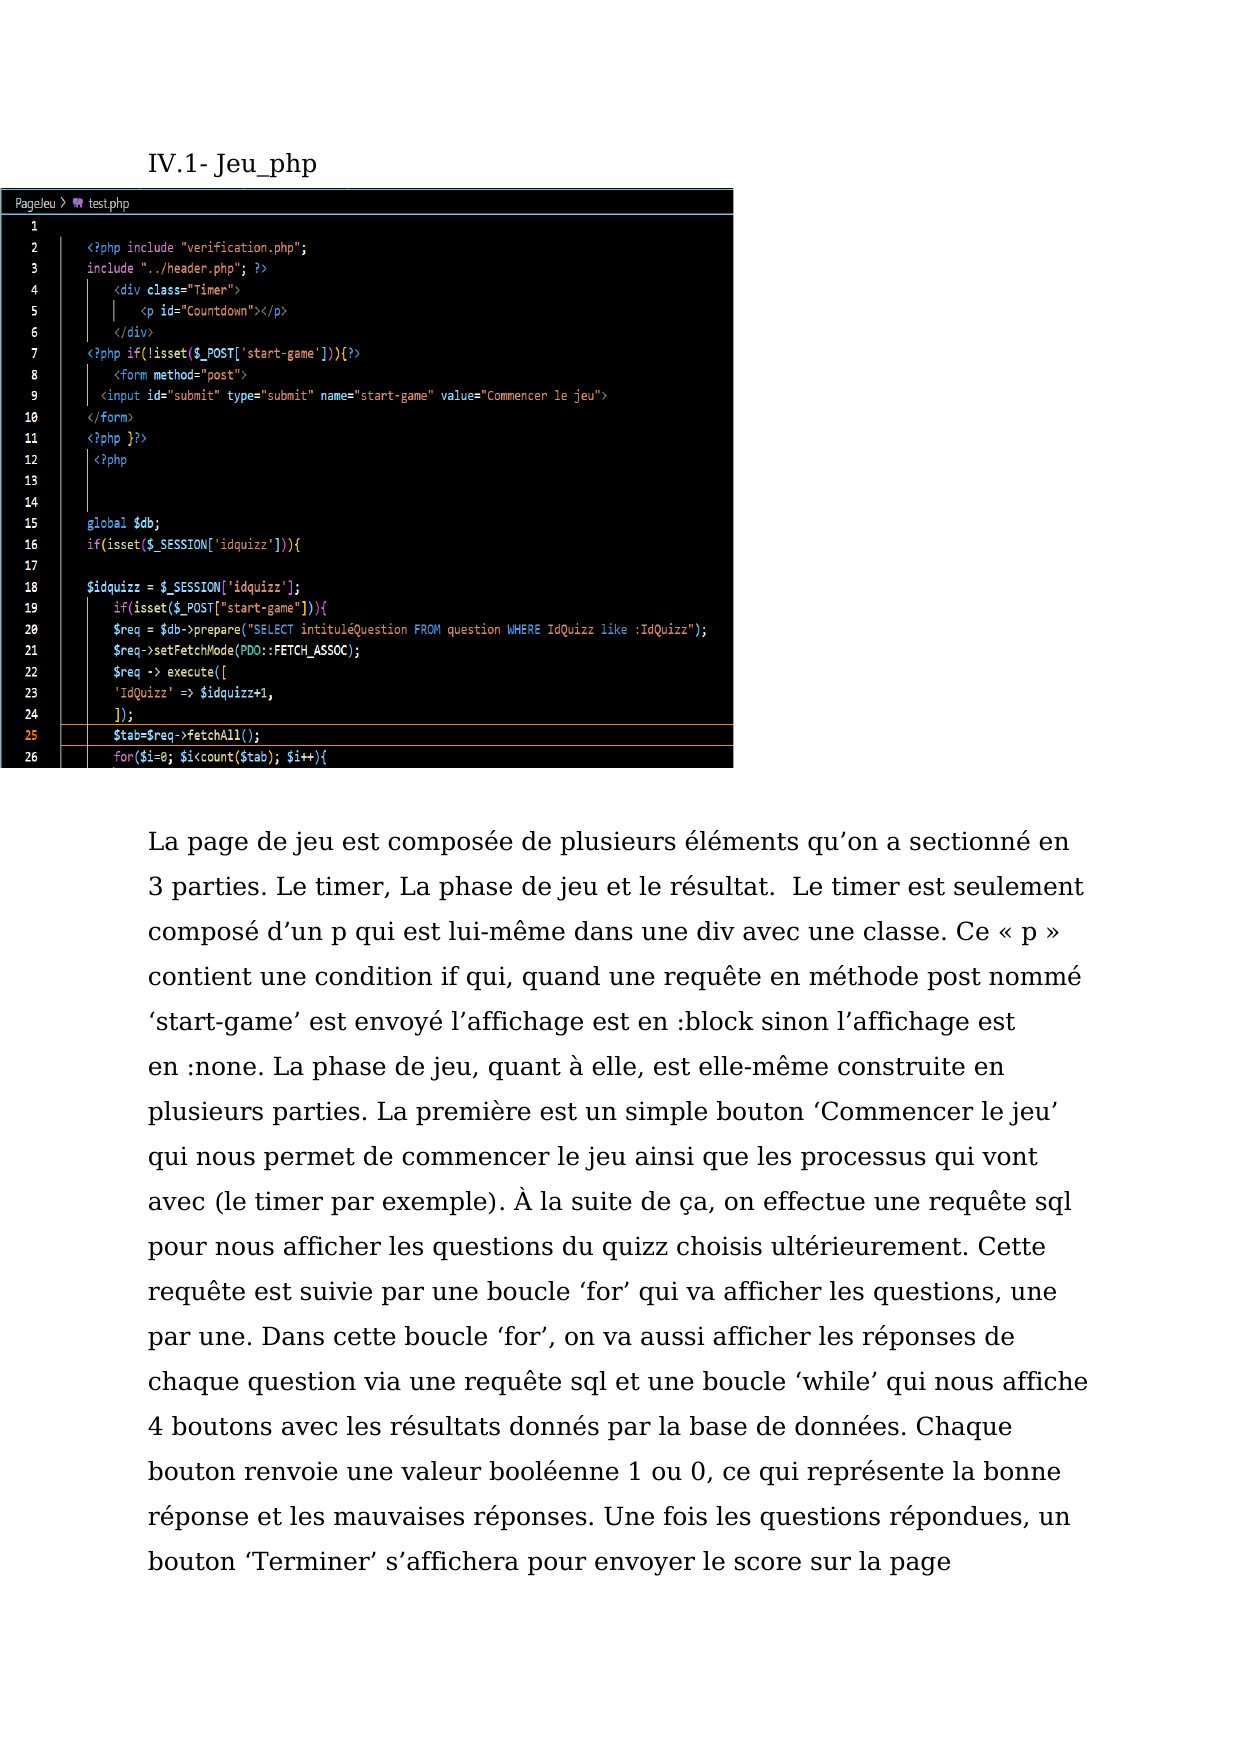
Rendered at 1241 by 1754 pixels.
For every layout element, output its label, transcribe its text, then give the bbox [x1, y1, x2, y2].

text IV.1- Jeu_php [148, 148, 1093, 178]
text La page de jeu est composée de plusieurs éléments qu’on a sectionné en 3 parties. Le timer, La phase de jeu et le résultat. Le timer est seulement composé d’un p qui est lui-même dans une div avec une classe. Ce « p » contient une condition if qui, quand une requête en méthode post nommé ‘start-game’ est envoyé l’affichage est en :block sinon l’affichage est en :none. La phase de jeu, quant à elle, est elle-même construite en plusieurs parties. La première est un simple bouton ‘Commencer le jeu’ qui nous permet de commencer le jeu ainsi que les processus qui vont avec (le timer par exemple). À la suite de ça, on effectue une requête sql pour nous afficher les questions du quizz choisis ultérieurement. Cette requête est suivie par une boucle ‘for’ qui va afficher les questions, une par une. Dans cette boucle ‘for’, on va aussi afficher les réponses de chaque question via une requête sql et une boucle ‘while’ qui nous affiche 4 boutons avec les résultats donnés par la base de données. Chaque bouton renvoie une valeur booléenne 1 ou 0, ce qui représente la bonne réponse et les mauvaises réponses. Une fois les questions répondues, un bouton ‘Terminer’ s’affichera pour envoyer le score sur la page [148, 826, 1093, 1576]
